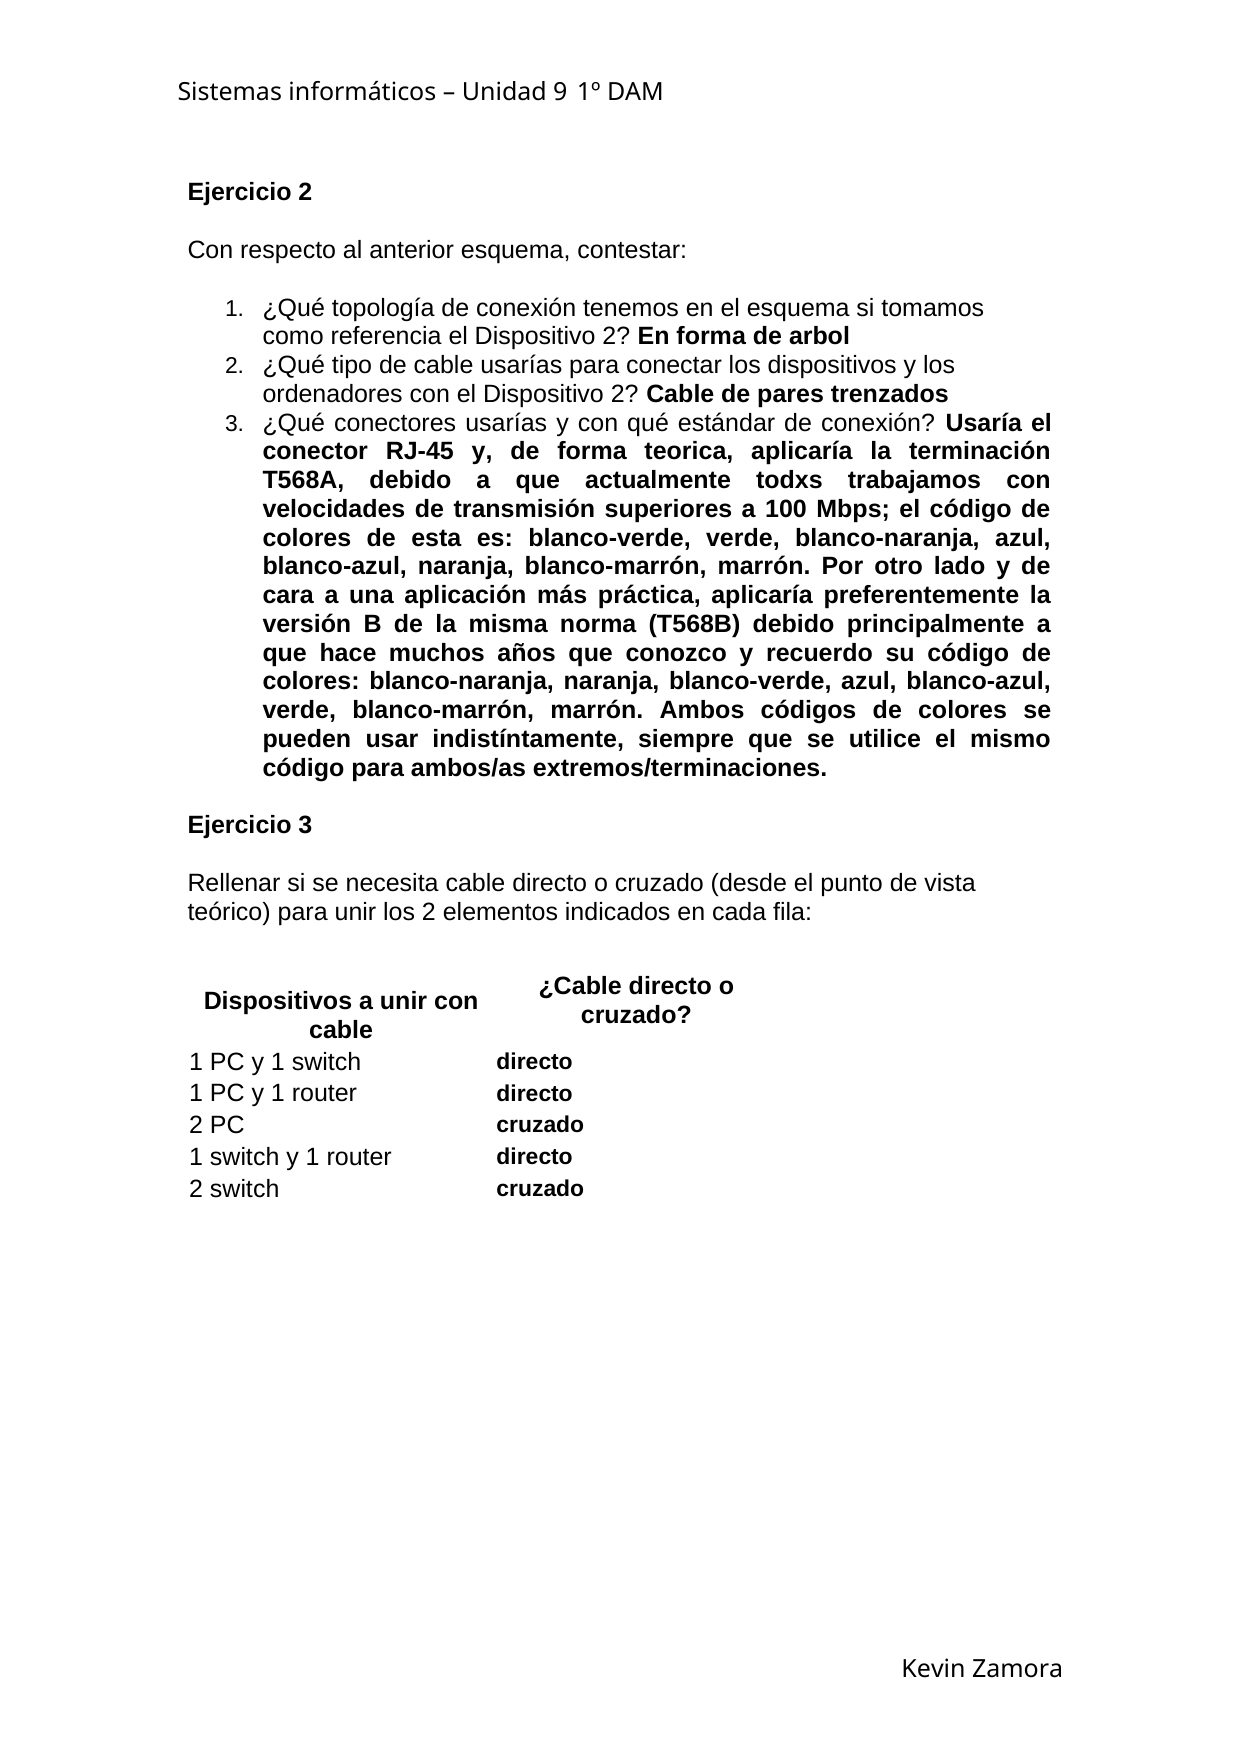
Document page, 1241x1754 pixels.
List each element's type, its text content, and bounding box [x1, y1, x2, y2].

table_cell 1 PC y 1 switch [187, 1045, 494, 1077]
table_cell 2 switch [187, 1173, 494, 1204]
table_cell cruzado [495, 1109, 778, 1141]
table_cell cruzado [495, 1173, 778, 1204]
table_cell directo [495, 1077, 778, 1109]
table_cell EJERCICIOS: Esquema para los ejercicios 1 y 2 Ejercicio 1 En base al siguiente esquema de red, reconoce los dispositivos 1 y 2, y rellena la tabla con los datos pedidos. Ejercicio 2 Con respecto al anterior esquema, contestar: ¿Qué topología de conexión tenemos en el esquema si tomamos como referencia el Dispositivo 2? En forma de arbol ¿Qué tipo de cable usarías para conectar los dispositivos y los ordenadores con el Dispositivo 2? Cable de pares trenzados ¿Qué conectores usarías y con qué estándar de conexión? Usaría el conector RJ-45 y, de forma teorica, aplicaría la terminación T568A, debido a que actualmente todxs trabajamos con velocidades de transmisión superiores a 100 Mbps; el código de colores de esta es: blanco-verde, verde, blanco-naranja, azul, blanco-azul, naranja, blanco-marrón, marrón. Por otro lado y de cara a una aplicación más práctica, aplicaría preferentemente la versión B de la misma norma (T568B) debido principalmente a que hace muchos años que conozco y recuerdo su código de colores: blanco-naranja, naranja, blanco-verde, azul, blanco-azul, verde, blanco-marrón, marrón. Ambos códigos de colores se pueden usar indistíntamente, siempre que se utilice el mismo código para ambos/as extremos/terminaciones. Ejercicio 3 Rellenar si se necesita cable directo o cruzado (desde el punto de vista teórico) para unir los 2 elementos indicados en cada fila: Ejercicio 4 Averiguar la dirección física (dirección MAC) y la dirección lógica (dirección IP) de tu tarjeta de red, en una máquina windows y en una maquina Linux. Los comandos a utilizar son: En Linux: ifconfig En Windows: ipconfig /all Ejecútalos en tu máquina anfitrión y en una virtual del sistema operativo contrario. Copiar y pegar ambas capturas, y rellenar: Observaciones: - Buscar en las capturas solo conexiones ethernet e inalámbricas. Aparecen conexiones distintas como lo (que es el loopback de la red) - Que aparezcan tarjeta ethernet y/o inalámbrica en tu sistema anfitrión, dependerá de las conexiones que tengas en tu PC. - En la máquina virtual tendrás una tarjeta ethernet que incorpora el propio VirtualBox. Host: Guest: Ejercicio 5 Dividir la dirección de red 200.200.10.0/24 en las siguientes subredes: 3 redes de 50 ordenadores. Calculamos el número de bits de host necesarios 2n − 2 ≥ H ( donde n es el número de bits y H es el número de host de la subred ) 26 – 2 = 62 ≥ 50 → n = 6 El resultado anterior indica que para la red de 50 hosts necesitamos al menos 6 bits y que habrá en total 62 hosts disponibles. Calculamos el número de bits de subred R = (32 – p) – n (Donde 32 es el número de bits de una dirección IP binaria, p es el prefijo de la red (en este ejemplo: 24) y n es el número de bits de la parte de host, calculados en el paso anterior.) R = (32 - 24) – 6 = 2 Eto significa que debemos tomar prestado 2 bits a la parte de host para obtener una subred de 62 hosts. Calculamos la nueva máscara de subred El nuevo prefijo de red se obtine sumándole R al prefijo original, por lo que el nuevo prefijo es: p = 24 + 2 = 26 Teniendo eso en cuenta la nueva máscara se obtiene de la siguiente manera 11111111.11111111.11111111.11000000 Los bits en verde respresentan la parte de red, los rojos la parte de subred y los bits azul a la parte de host convirtiendo a decimal la máscara anterior resulta: 255.255.255.192 Calcular el salto de red El salto de red es la diferencia entre dos direcciones de red consecutivas y se calcula como la diferencia de 256 y el último octeto no nulo de la máscara, en este caso tenemos que: S = 256 − 192 = 64 Este valor se utilizará en el siguiente paso para conocer la siguiente dirección de red Calcular los parámetros de la red La dirección de la primera subred siempre será igual a la dirección de red original por lo es: 200.200.10.0 La direción del primer host se obtiene sumando 1 a la dirección de red: 200.200.10.1 La dirección del último host se obtiene sumando a la dirección de red el número de host de la subred: 200.200.10.62 La dirección de broadcast se obtiene sumando 1 a la dirección del último host 200.200.10.63 La dirección de la siguiente subred se puede calcular bien sumando 1 a la dirección de broadcast o bien sumando a la dirección de red el salto de red: 200.200.10.64 El resumen de los parámetros de la subred se muestra en la siguiente tabla: Calculamos el resto de subredes El resto de subredes se calcula siguiendo los mismos pasos vistos anteriormente, por ejemplo para la segunda subred La dirección de red se obtiene de la subred anterior: 200.200.10.64 A partir de aquí se sigues los mismos pasos Se calcula el número de bits de la parte de host 26 − 2 = 62 ≥ 50 ⟹ n = 6 Calculamos el número de bits de subred R = (32 − 24) − 6 = 2 Calculamos la nueva máscara p = 24 + 2 = 26 255.255.255.192 Por último calculamos el salto de red S = 256 − 192 = 64 El resto de parámetros se calculan exactamente igual a como ya se izo en el punto 5 4 redes de 12 ordenadores. Para cada subred, especificar: Pasos privios: Para determinar el número de bits de la parte de host se usa la fórmula 2 n − 2 ≥ H donde n es el número de bits y H es el número de host de la subred, en este caso: 2 4 − 2 = 14 ≥ 12 ⟹ n = 4 El resultado anterior indica que para la red de 12 hosts necesitamos al menos 4 bits y que habrá en total 14 hosts disponibles Para calcular el número de bits de la subred podemos utilizar la siguiente expresión R = (32 − p) − n Donde 32 es el número de bits de una dirección IP binaria, p es el prefijo de la red en nuestro ejemplo 24 y n es el número de bits de la parte de host calculado en el paso anterior. Teniendo eso en cuenta resulta: R = (32 − 24) − 4 = 4 Esto significa que debemos tomar prestado 4 bits a la parte de host para obtener una subred de 14 hosts El nuevo prefijo de red se obtine sumándole R al prefijo original, por lo que el nuevo prefijo es: p = 24 + 4 = 28 Teniendo eso en cuenta la nueva máscara se obtiene de la siguiente manera 11111111.11111111.11111111.11110000 Los bits en verde respresentan la parte de red, los rojos la parte de subred y los bits azul a la parte de host convirtiendo a decimal la máscara anterior resulta 255.255.255.240 El salto de red es la diferencia entre dos direcciones de red consecutivas y se calcula como la diferencia de 256 y el último octeto no nulo de la máscara, en este caso tenemos que: S = 256 − 240 = 16 Este valor se utilizará en el siguiente paso para conocer la siguiente dirección de red Resolución del ejercicio: La dirección de la primera subred siempre será igual a la dirección de red original por lo es: 200.200.10.0 La direción del primer host se obtiene sumando 1 a la dirección de red: 200.200.10.1 La dirección del último host se obtiene sumando a la dirección de red el número de host de la subred: 200.200.10.14 La dirección de broadcast se obtiene sumando 1 a la dirección del último host 200.200.10.15 La dirección de la siguiente subred se puede calcular bien sumando 1 a la dirección de broadcast o bien sumando a la dirección de red el salto de red: 200.200.10.16 Dirección de red y dirección de broadcast Dirección del primer equipo y último equipo Máscara de red Los datos requeridos en las lineas anteriores, o casi todos, varian según la subred de la que se trate y por ende, se adjunta una tabla explicativa con todas las direcciones requeridas. Especificar, ¿cuántas direcciones se pierden en total en la red? 254 hosts disponibles - 56 direcciones requeridas (hosts) = 198 direcciones perdidas Ejercicio 6 Queremos crear varias subredes de 2000 PC. Partiendo de la red dirección de red 150.200.0.0, responder: ¿A qué clase pertenece esta red? ¿Cuál es el máximo número de subredes con 2000 PC que se pueden crear? 32 subredes ¿Cuántos PC exactamente puede haber en cada subred? 254 hosts Como son muchas subredes, especificar de las 4 primeras subredes: Dirección de red y broadcast Dirección de primer y último equipo Máscara de red Resultados: [177, 148, 1063, 1610]
table_header Dispositivos a unir con cable [187, 955, 494, 1045]
table_header ¿Cable directo o cruzado? [495, 955, 778, 1045]
table_cell directo [495, 1045, 778, 1077]
table_cell 2 PC [187, 1109, 494, 1141]
table_cell 1 switch y 1 router [187, 1141, 494, 1172]
table_cell [165, 148, 177, 1610]
table_cell 1 PC y 1 router [187, 1077, 494, 1109]
table_cell directo [495, 1141, 778, 1172]
